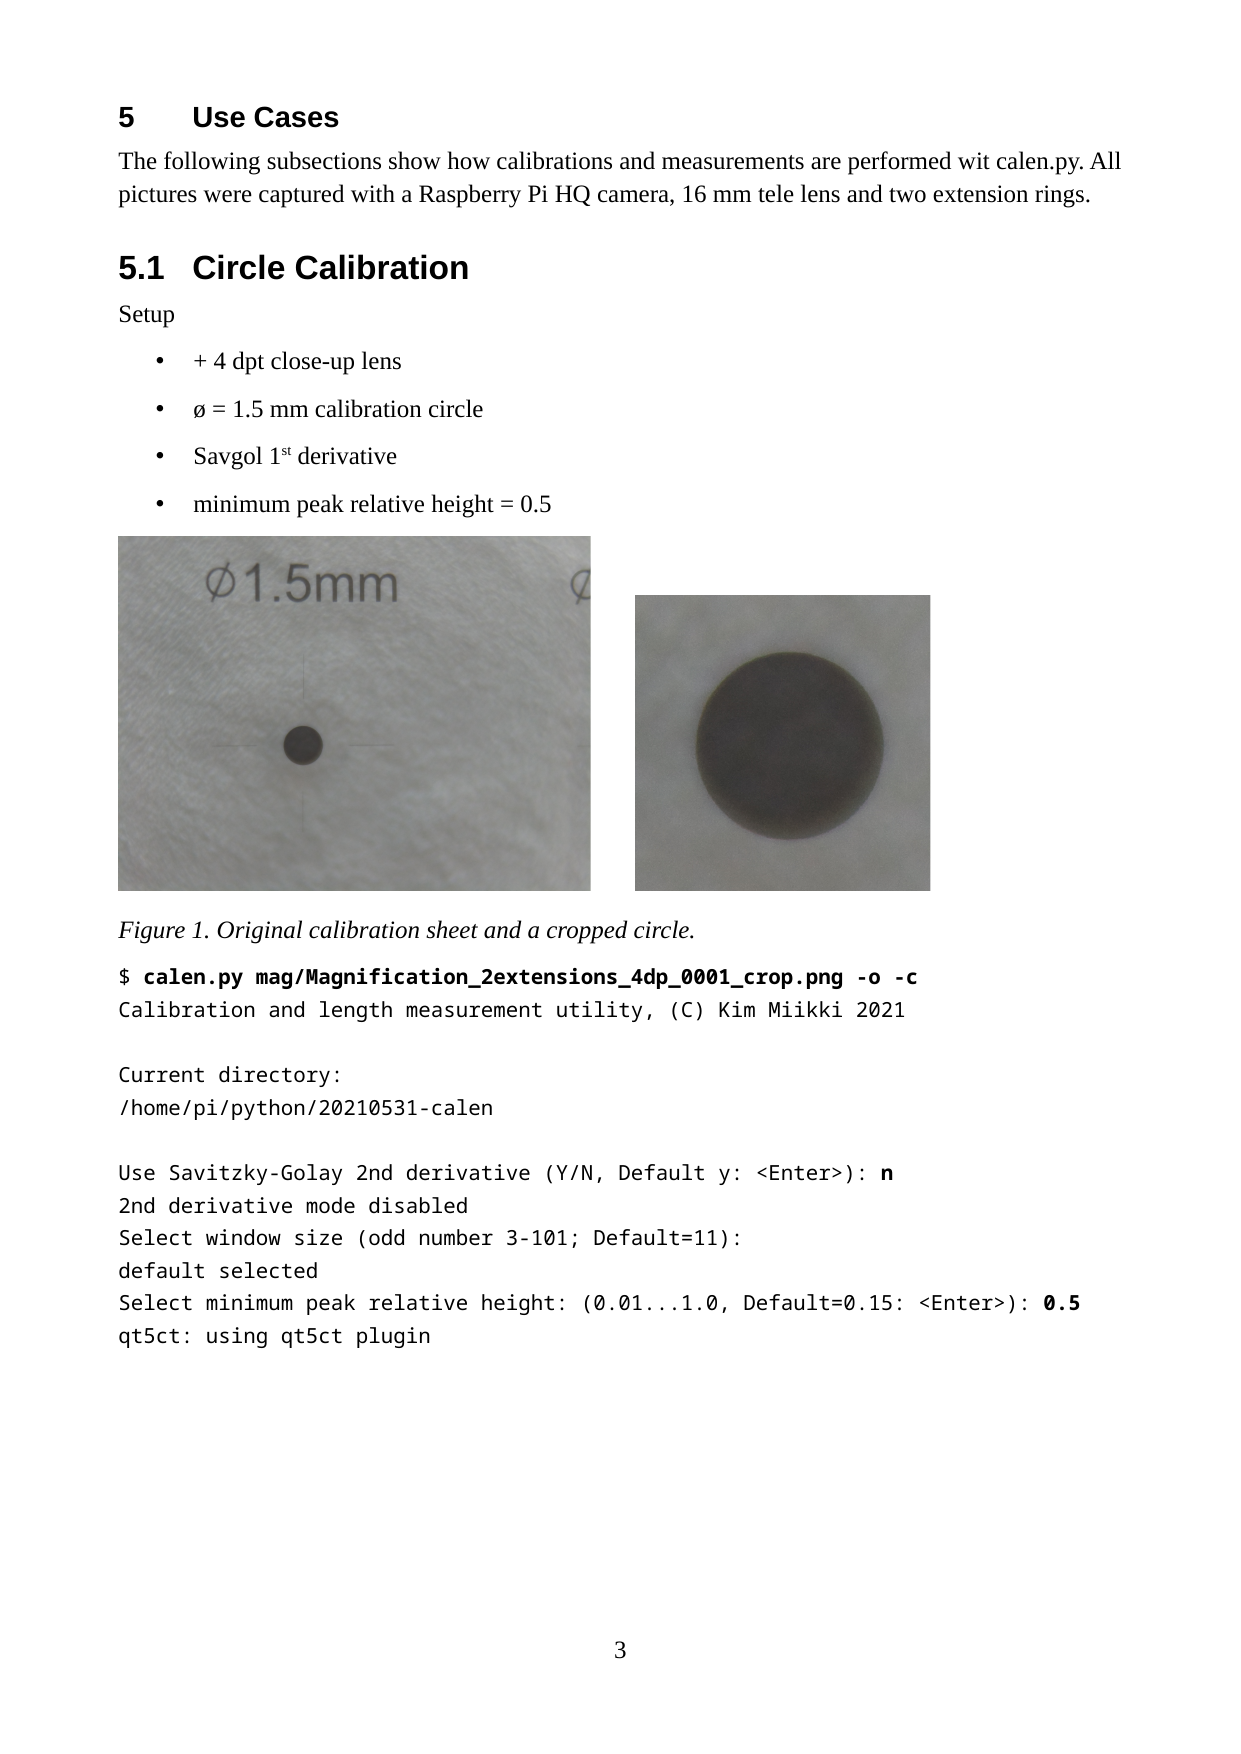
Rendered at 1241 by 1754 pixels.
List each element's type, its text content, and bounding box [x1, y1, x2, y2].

list ø = 1.5 mm calibration circle [156, 394, 1122, 423]
text Figure 1. Original calibration sheet and a cropped circle. [118, 915, 1122, 944]
picture [118, 536, 591, 891]
list minimum peak relative height = 0.5 [156, 489, 1122, 518]
text The following subsections show how calibrations and measurements are performed wit calen.py. All pictures were captured with a Raspberry Pi HQ camera, 16 mm tele lens and two extension rings. [118, 146, 1122, 208]
list + 4 dpt close-up lens [156, 346, 1122, 375]
subtitle Use Cases [118, 100, 1122, 133]
list Savgol 1st derivative [156, 441, 1122, 470]
text $ calen.py mag/Magnification_2extensions_4dp_0001_crop.png -o -c Calibration and length measurement utility, (C) Kim Miikki 2021 Current directory: /home/pi/python/20210531-calen Use Savitzky-Golay 2nd derivative (Y/N, Default y: <Enter>): n 2nd derivative mode disabled Select window size (odd number 3-101; Default=11): default selected Select minimum peak relative height: (0.01...1.0, Default=0.15: <Enter>): 0.5 qt5ct: using qt5ct plugin [118, 962, 1122, 1349]
text Setup [118, 299, 1122, 327]
subtitle Circle Calibration [118, 247, 1122, 286]
picture [635, 595, 931, 891]
